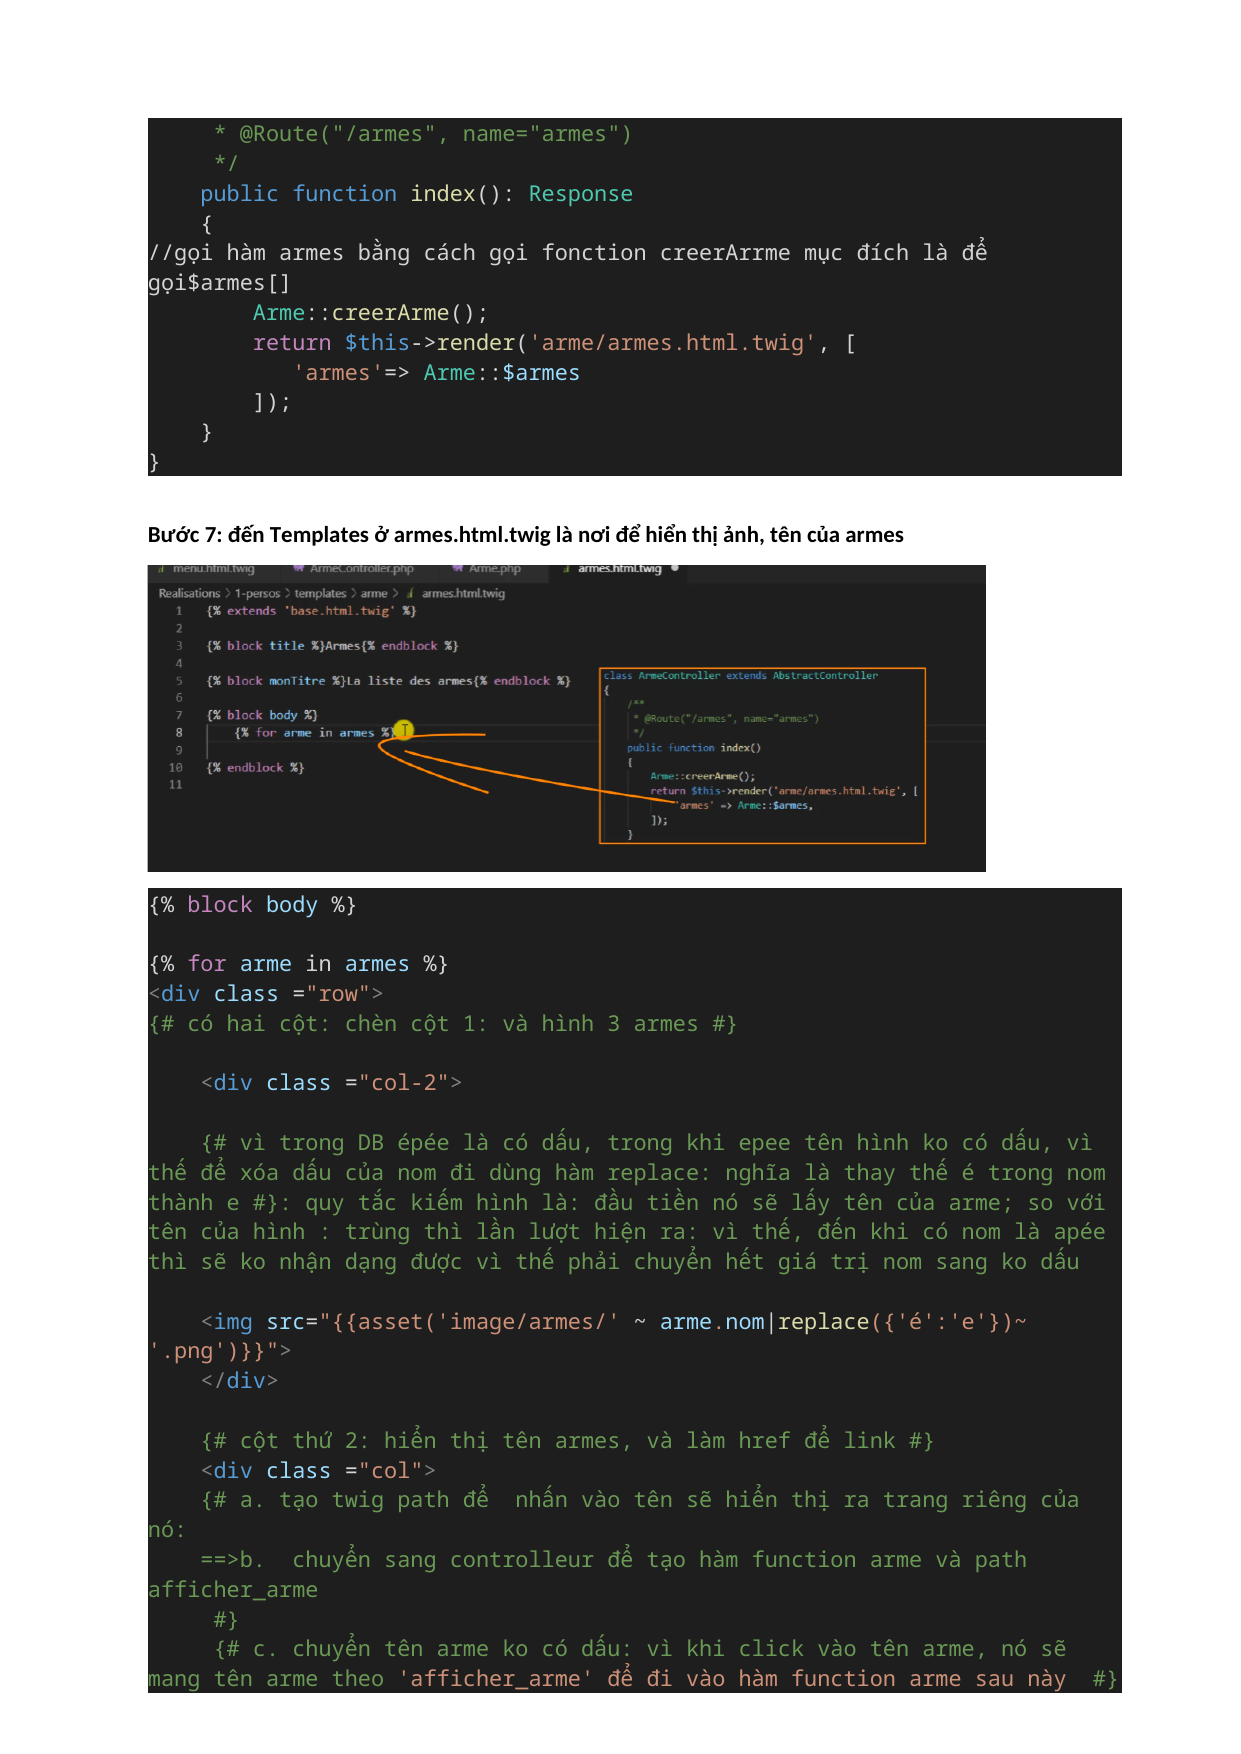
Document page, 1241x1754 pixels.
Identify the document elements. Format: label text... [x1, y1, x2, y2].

text Arme::creerArme(); [148, 297, 1122, 327]
text <img src="{{asset('image/armes/' ~ arme.nom|replace({'é':'e'})~ '.png')}}"> [148, 1306, 1122, 1365]
text //gọi hàm armes bằng cách gọi fonction creerArrme mục đích là để gọi$armes[] [148, 237, 1122, 297]
text } [148, 416, 1122, 446]
text {# c. chuyển tên arme ko có dấu: vì khi click vào tên arme, nó sẽ mang tên arme theo 'afficher_arme' để đi vào hàm function arme sau này #} [148, 1633, 1122, 1693]
text {% for arme in armes %} [148, 948, 1122, 978]
text <div class ="col-2"> [148, 1067, 1122, 1097]
text ==>b. chuyển sang controlleur để tạo hàm function arme và path afficher_arme [148, 1544, 1122, 1603]
text {# vì trong DB épée là có dấu, trong khi epee tên hình ko có dấu, vì thế để xóa dấu của nom đi dùng hàm replace: nghĩa là thay thế é trong nom thành e #}: quy tắc kiếm hình là: đầu tiền nó sẽ lấy tên của arme; so với tên của hình : trùng thì lần lượt hiện ra: vì thế, đến khi có nom là apée thì sẽ ko nhận dạng được vì thế phải chuyển hết giá trị nom sang ko dấu [148, 1127, 1122, 1276]
text #} [148, 1603, 1122, 1633]
text } [148, 446, 1122, 476]
text * @Route("/armes", name="armes") [148, 118, 1122, 148]
text return $this->render('arme/armes.html.twig', [ [148, 327, 1122, 356]
text {# cột thứ 2: hiển thị tên armes, và làm href để link #} [148, 1425, 1122, 1454]
text { [148, 207, 1122, 237]
text <div class ="row"> [148, 978, 1122, 1008]
text 'armes'=> Arme::$armes [148, 356, 1122, 386]
text {# a. tạo twig path để nhấn vào tên sẽ hiển thị ra trang riêng của nó: [148, 1484, 1122, 1544]
text */ [148, 148, 1122, 178]
text <div class ="col"> [148, 1454, 1122, 1484]
text </div> [148, 1365, 1122, 1395]
text public function index(): Response [148, 178, 1122, 207]
text {# có hai cột: chèn cột 1: và hình 3 armes #} [148, 1008, 1122, 1037]
text {% block body %} [148, 888, 1122, 918]
text ]); [148, 386, 1122, 416]
text Bước 7: đến Templates ở armes.html.twig là nơi để hiển thị ảnh, tên của armes [148, 520, 1122, 548]
